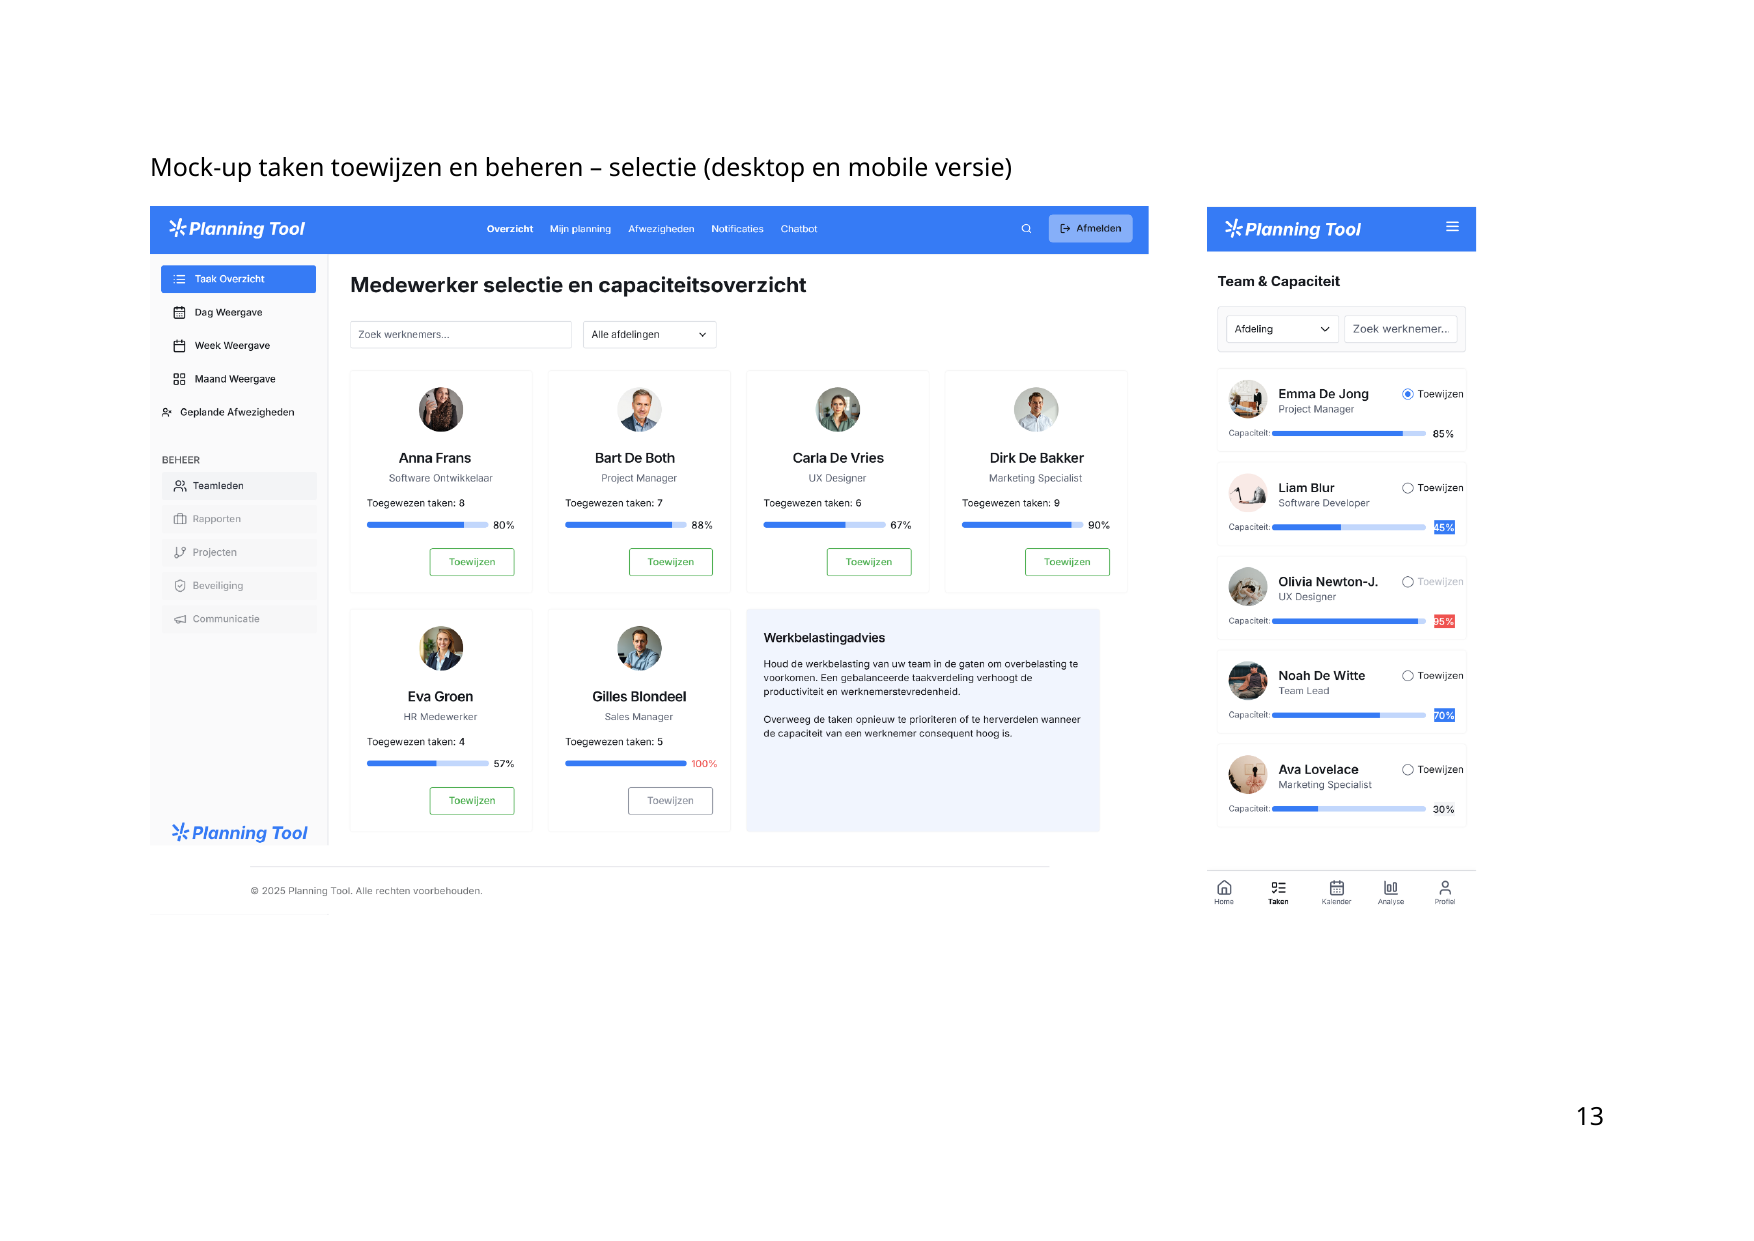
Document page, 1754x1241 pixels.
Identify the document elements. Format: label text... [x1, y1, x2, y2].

picture [1207, 206, 1477, 915]
text Mock-up taken toewijzen en beheren – selectie (desktop en mobile versie) [150, 150, 1604, 184]
picture [150, 206, 1149, 915]
